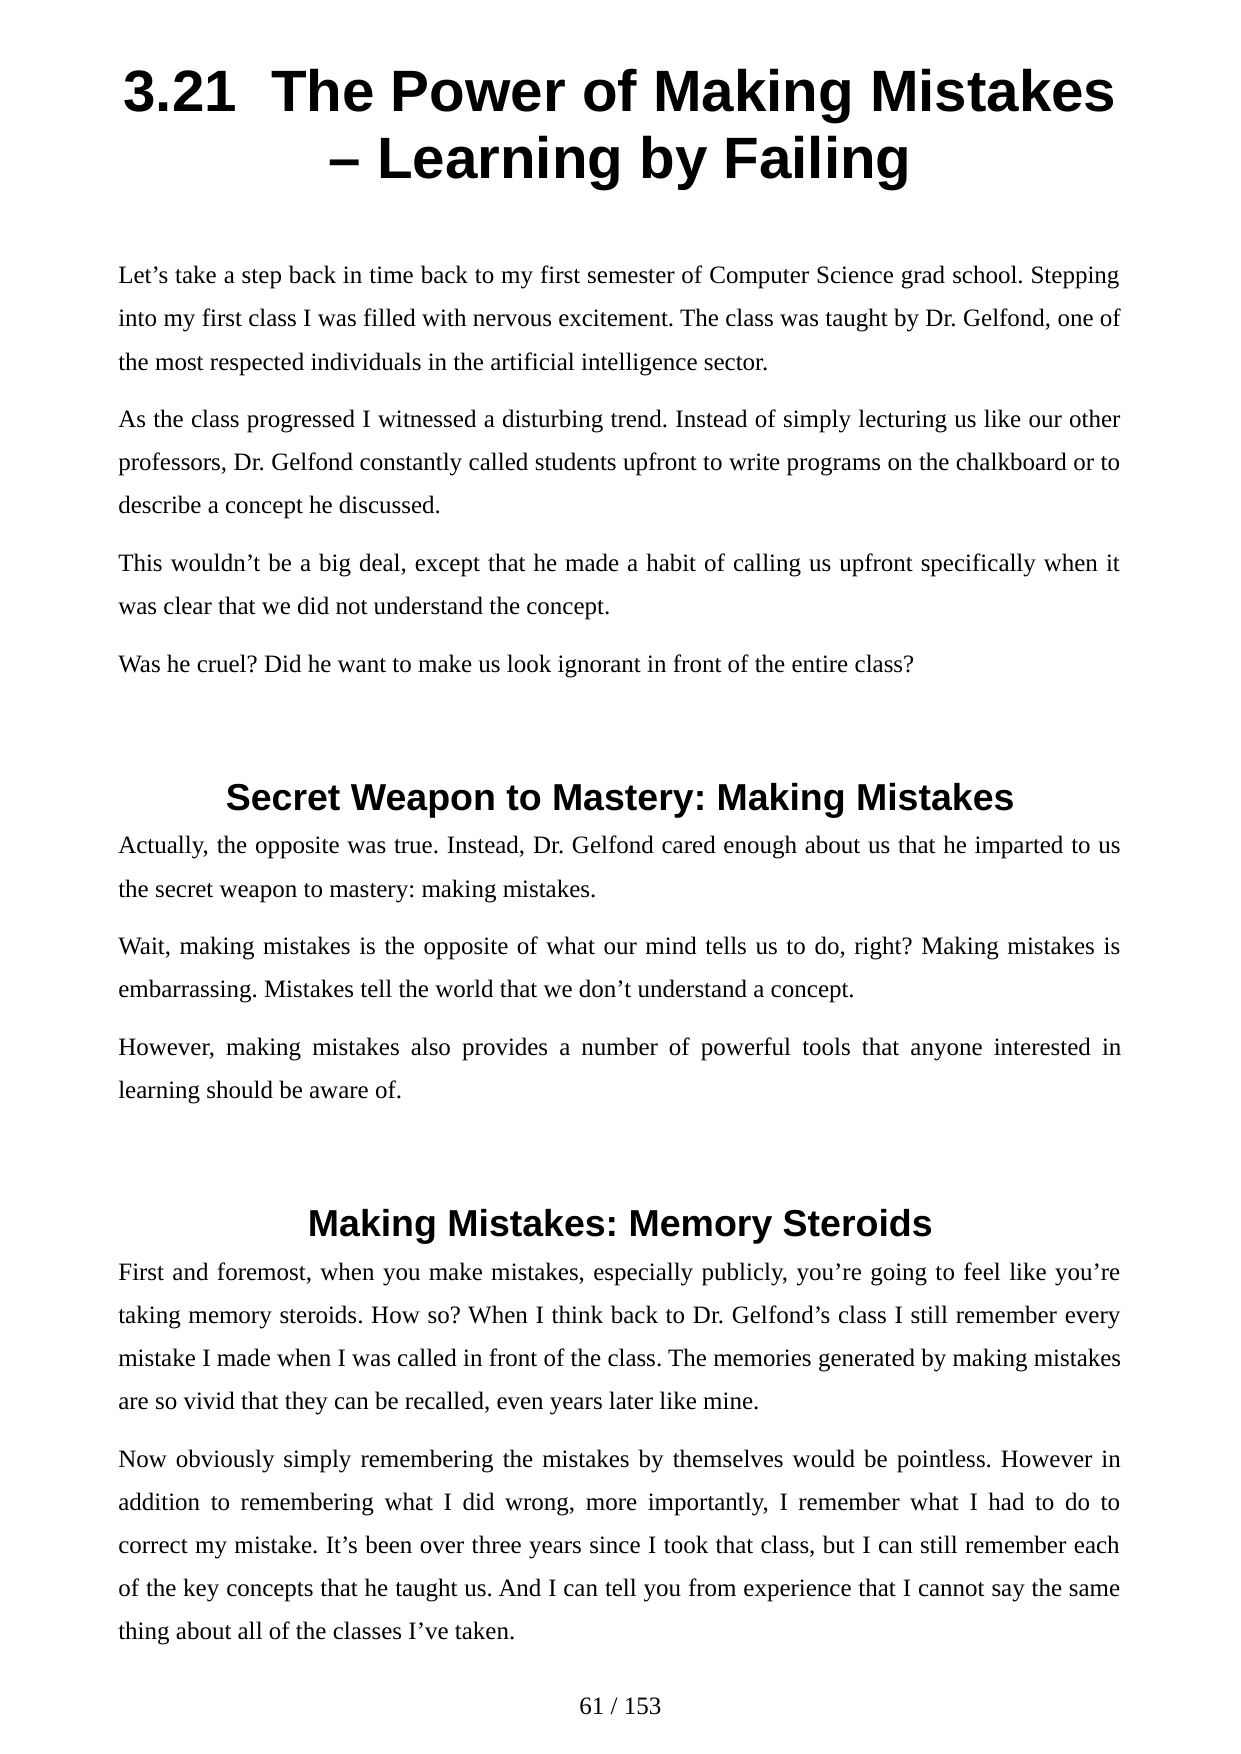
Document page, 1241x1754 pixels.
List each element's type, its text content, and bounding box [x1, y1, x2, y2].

text Now obviously simply remembering the mistakes by themselves would be pointless. However in addition to remembering what I did wrong, more importantly, I remember what I had to do to correct my mistake. It’s been over three years since I took that class, but I can still remember each of the key concepts that he taught us. And I can tell you from experience that I cannot say the same thing about all of the classes I’ve taken. [118, 1444, 1122, 1645]
title 3.21 The Power of Making Mistakes – Learning by Failing [118, 56, 1122, 190]
subtitle Secret Weapon to Mastery: Making Mistakes [118, 775, 1122, 818]
text First and foremost, when you make mistakes, especially publicly, you’re going to feel like you’re taking memory steroids. How so? When I think back to Dr. Gelfond’s class I still remember every mistake I made when I was called in front of the class. The memories generated by making mistakes are so vivid that they can be recalled, even years later like mine. [118, 1257, 1122, 1415]
text As the class progressed I witnessed a disturbing trend. Instead of simply lecturing us like our other professors, Dr. Gelfond constantly called students upfront to write programs on the chalkboard or to describe a concept he discussed. [118, 404, 1122, 519]
text Wait, making mistakes is the opposite of what our mind tells us to do, right? Making mistakes is embarrassing. Mistakes tell the world that we don’t understand a concept. [118, 931, 1122, 1003]
text Let’s take a step back in time back to my first semester of Computer Science grad school. Stepping into my first class I was filled with nervous excitement. The class was taught by Dr. Gelfond, one of the most respected individuals in the artificial intelligence sector. [118, 260, 1122, 375]
text Actually, the opposite was true. Instead, Dr. Gelfond cared enough about us that he imparted to us the secret weapon to mastery: making mistakes. [118, 831, 1122, 902]
text However, making mistakes also provides a number of powerful tools that anyone interested in learning should be aware of. [118, 1032, 1122, 1104]
text Was he cruel? Did he want to make us look ignorant in front of the entire class? [118, 649, 1122, 678]
subtitle Making Mistakes: Memory Steroids [118, 1201, 1122, 1244]
text This wouldn’t be a big deal, except that he made a habit of calling us upfront specifically when it was clear that we did not understand the concept. [118, 548, 1122, 620]
